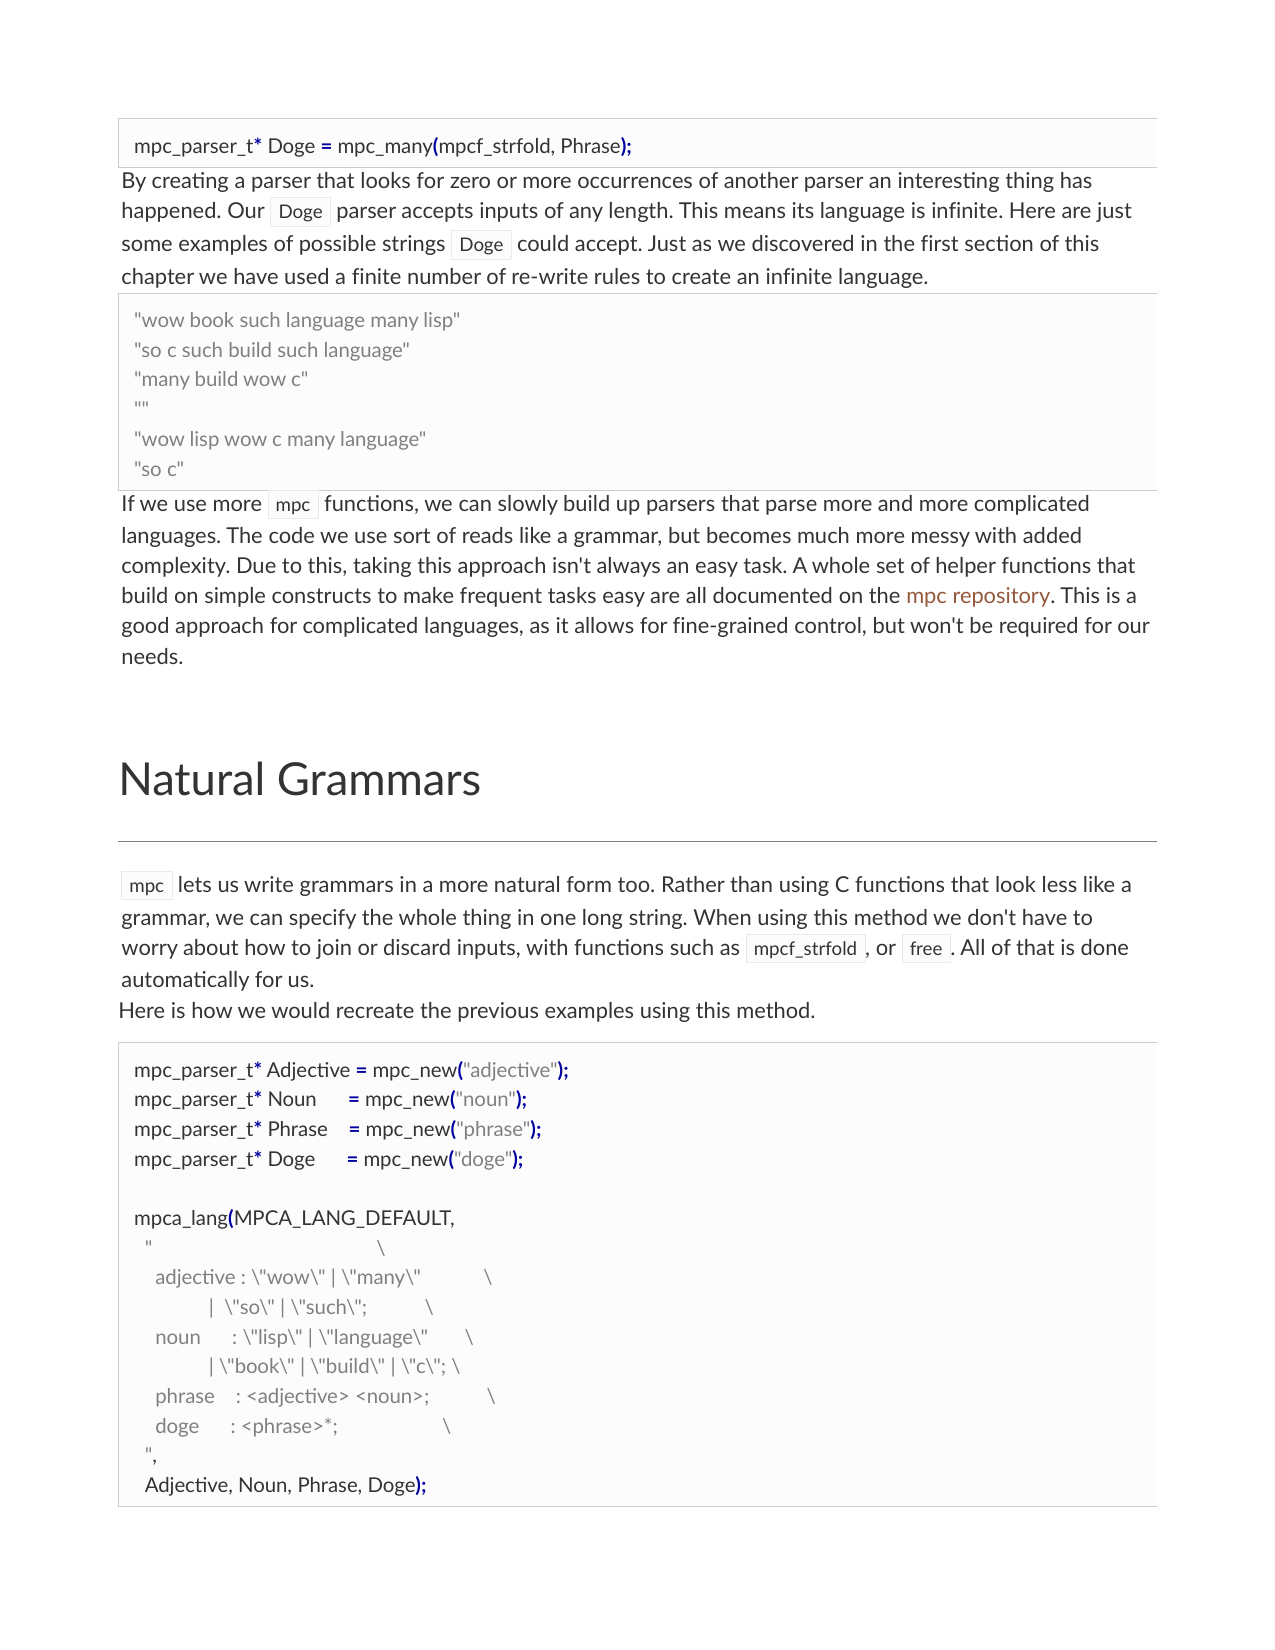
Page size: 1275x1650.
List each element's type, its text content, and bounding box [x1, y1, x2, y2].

text mpc_parser_t* Doge = mpc_new("doge"); [119, 1131, 1157, 1161]
text Adjective, Noun, Phrase, Doge); [119, 1458, 1157, 1506]
text " \ [119, 1220, 1157, 1250]
text | \"book\" | \"build\" | \"c\"; \ [119, 1339, 1157, 1369]
text mpc_parser_t* Doge = mpc_many(mpcf_strfold, Phrase); [119, 119, 1157, 167]
text adjective : \"wow\" | \"many\" \ [119, 1250, 1157, 1280]
subtitle Natural Grammars [118, 751, 1157, 805]
text mpc_parser_t* Phrase = mpc_new("phrase"); [119, 1102, 1157, 1131]
text mpca_lang(MPCA_LANG_DEFAULT, [119, 1191, 1157, 1220]
text "so c such build such language" [119, 322, 1157, 352]
text Here is how we would recreate the previous examples using this method. [118, 996, 1157, 1023]
text "many build wow c" [119, 352, 1157, 382]
text phrase : <adjective> <noun>; \ [119, 1369, 1157, 1398]
text "" [119, 382, 1157, 411]
text doge : <phrase>*; \ [119, 1398, 1157, 1428]
text "wow book such language many lisp" [119, 294, 1157, 322]
text "so c" [119, 441, 1157, 490]
text | \"so\" | \"such\"; \ [119, 1280, 1157, 1309]
text mpc_parser_t* Noun = mpc_new("noun"); [119, 1072, 1157, 1102]
text ", [119, 1428, 1157, 1458]
text mpc_parser_t* Adjective = mpc_new("adjective"); [119, 1043, 1157, 1072]
text noun : \"lisp\" | \"language\" \ [119, 1309, 1157, 1339]
text If we use more mpc functions, we can slowly build up parsers that parse more and more complicated languages. The code we use sort of reads like a grammar, but becomes much more messy with added complexity. Due to this, taking this approach isn't always an easy task. A whole set of helper functions that build on simple constructs to make frequent tasks easy are all documented on the mpc repository. This is a good approach for complicated languages, as it allows for fine-grained control, but won't be required for our needs. [121, 491, 1154, 669]
text mpc lets us write grammars in a more natural form too. Rather than using C functions that look less like a grammar, we can specify the whole thing in one long string. When using this method we don't have to worry about how to join or discard inputs, with functions such as mpcf_strfold, or free. All of that is done automatically for us. [121, 871, 1154, 993]
text By creating a parser that looks for zero or more occurrences of another parser an interesting thing has happened. Our Doge parser accepts inputs of any length. This means its language is infinite. Here are just some examples of possible strings Doge could accept. Just as we discovered in the first section of this chapter we have used a finite number of re-write rules to create an infinite language. [121, 168, 1154, 289]
text "wow lisp wow c many language" [119, 411, 1157, 441]
